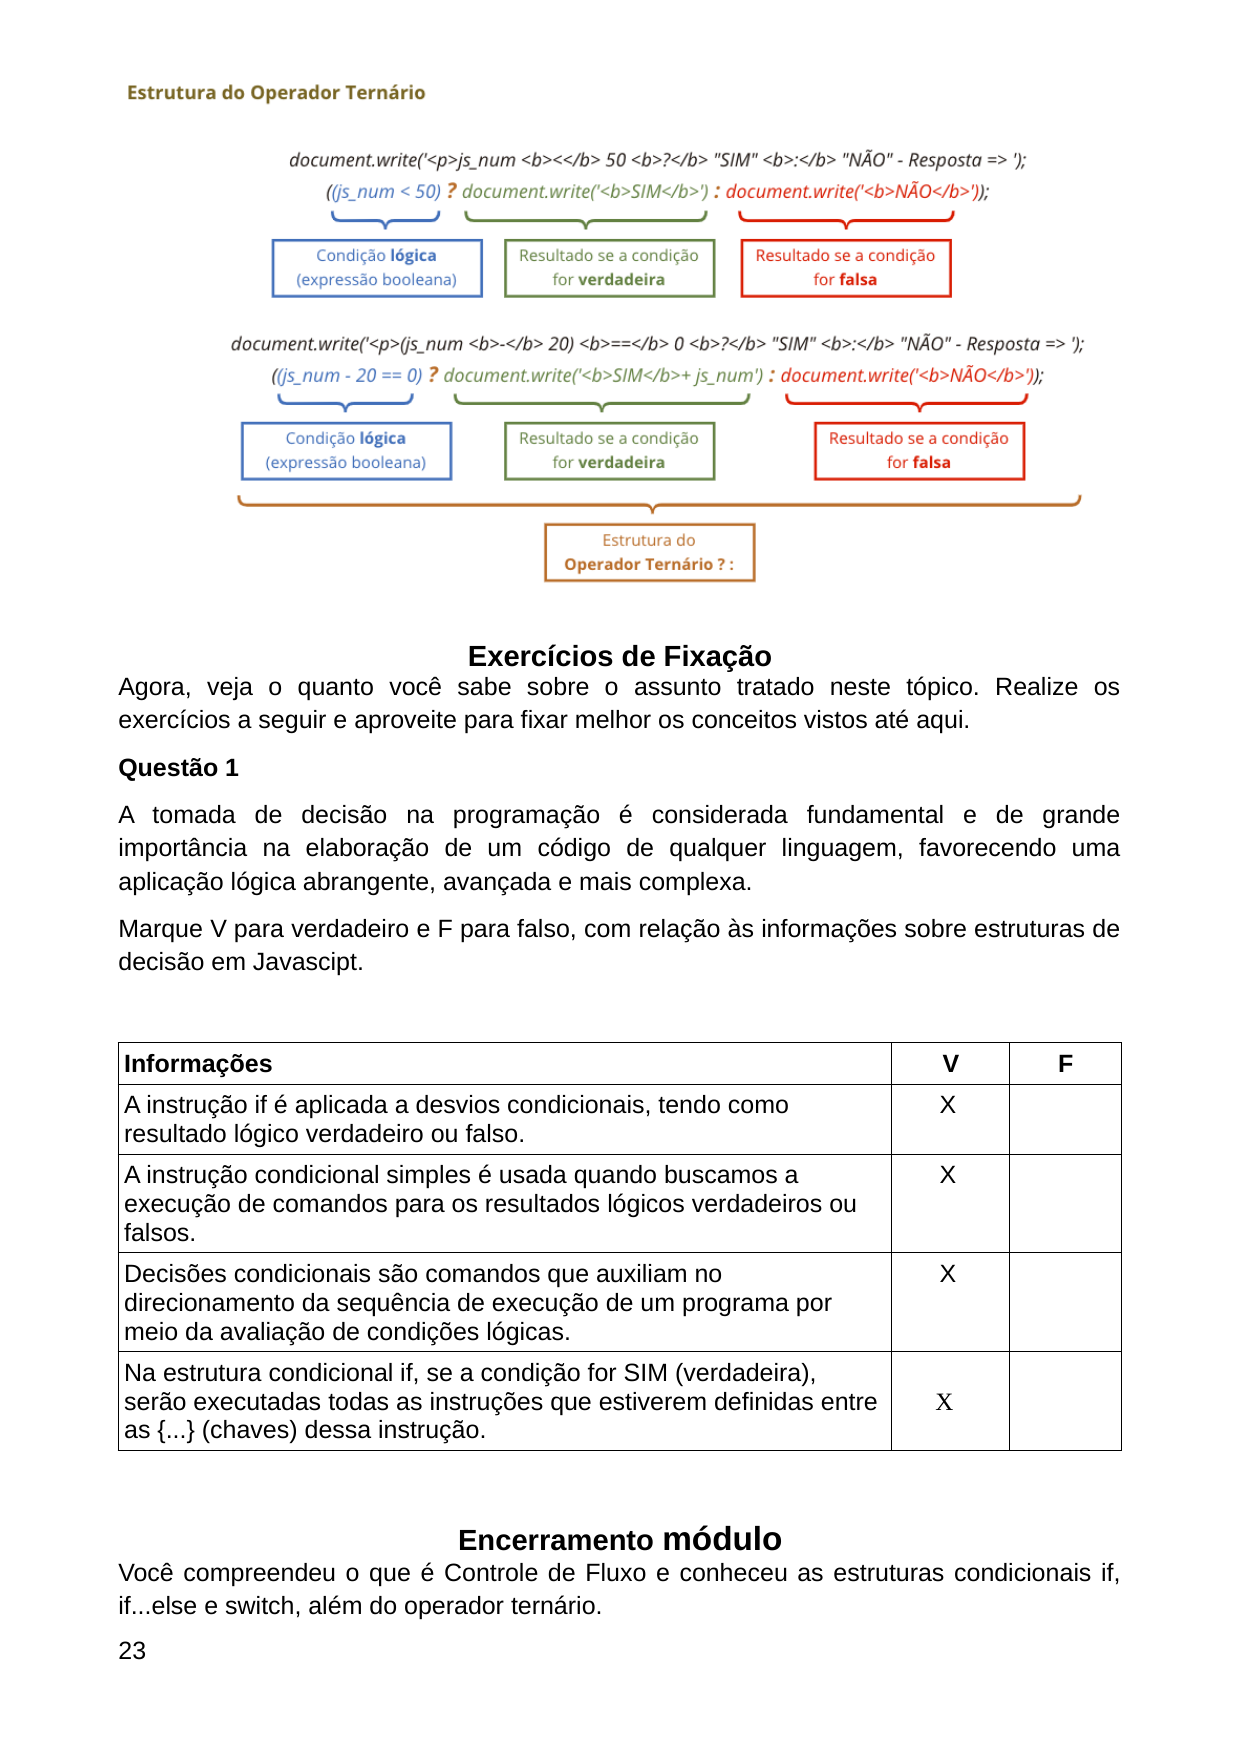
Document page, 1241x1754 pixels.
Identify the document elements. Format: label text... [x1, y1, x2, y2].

table_cell [1010, 1085, 1121, 1153]
table_cell X [892, 1155, 1009, 1252]
subtitle Exercícios de Fixação [118, 639, 1122, 672]
table_cell X [892, 1253, 1009, 1351]
text Você compreendeu o que é Controle de Fluxo e conheceu as estruturas condicionais if, if...else e switch, além do operador ternário. [118, 1558, 1122, 1619]
table_cell A instrução condicional simples é usada quando buscamos a execução de comandos para os resultados lógicos verdadeiros ou falsos. [119, 1155, 891, 1252]
table_cell [1010, 1352, 1121, 1450]
text Questão 1 [118, 753, 1122, 782]
table_cell [1010, 1253, 1121, 1351]
table_header F [1010, 1043, 1121, 1083]
table_cell A instrução if é aplicada a desvios condicionais, tendo como resultado lógico verdadeiro ou falso. [119, 1085, 891, 1153]
table_cell [1010, 1155, 1121, 1252]
table_header V [892, 1043, 1009, 1083]
table_cell X [892, 1085, 1009, 1153]
text Marque V para verdadeiro e F para falso, com relação às informações sobre estruturas de decisão em Javascipt. [118, 914, 1122, 976]
subtitle Encerramento módulo [118, 1519, 1122, 1558]
text A tomada de decisão na programação é considerada fundamental e de grande importância na elaboração de um código de qualquer linguagem, favorecendo uma aplicação lógica abrangente, avançada e mais complexa. [118, 800, 1122, 895]
table_header Informações [119, 1043, 891, 1083]
table_cell X [892, 1352, 1009, 1450]
table_cell Decisões condicionais são comandos que auxiliam no direcionamento da sequência de execução de um programa por meio da avaliação de condições lógicas. [119, 1253, 891, 1351]
table_cell Na estrutura condicional if, se a condição for SIM (verdadeira), serão executadas todas as instruções que estiverem definidas entre as {...} (chaves) dessa instrução. [119, 1352, 891, 1450]
text Agora, veja o quanto você sabe sobre o assunto tratado neste tópico. Realize os exercícios a seguir e aproveite para fixar melhor os conceitos vistos até aqui. [118, 672, 1122, 734]
